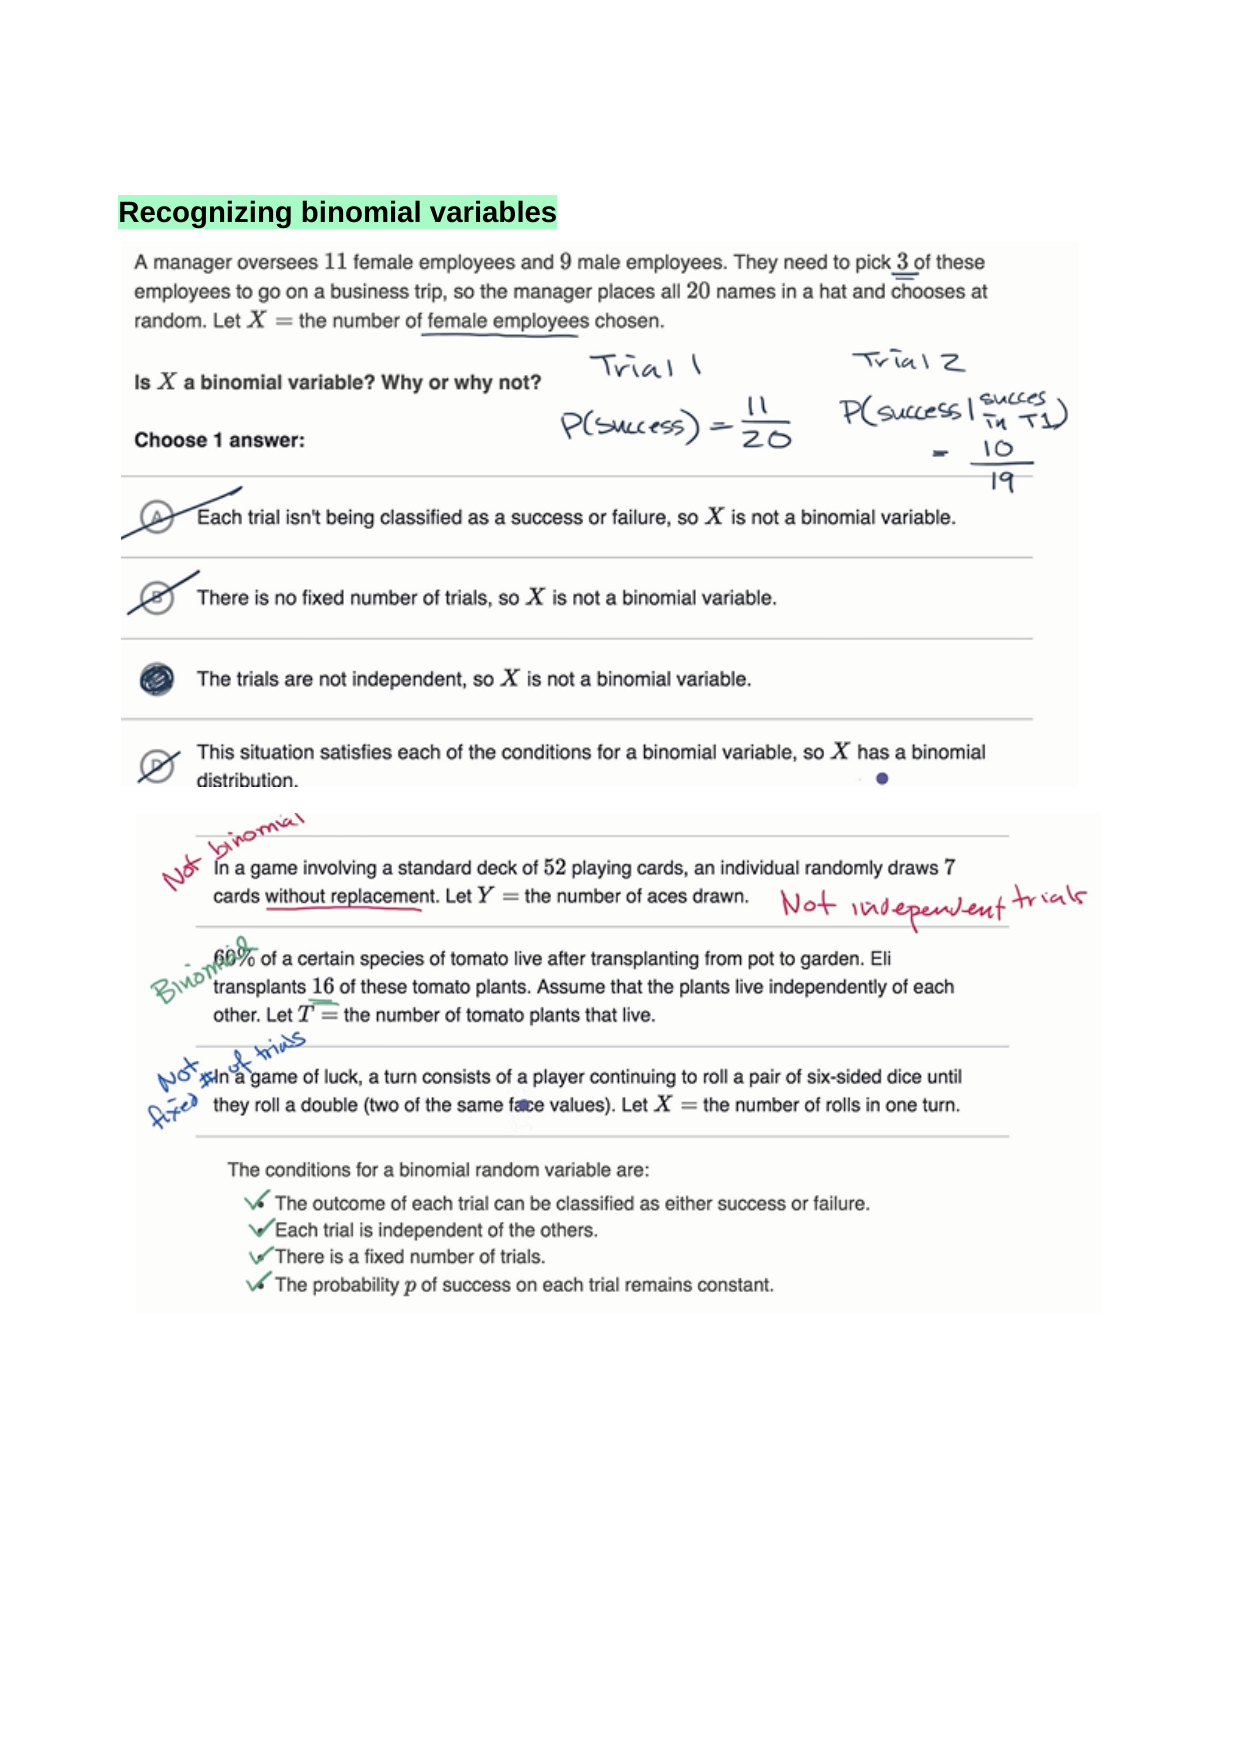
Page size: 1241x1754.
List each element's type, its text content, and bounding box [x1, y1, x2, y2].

picture [121, 241, 1079, 787]
picture [136, 813, 1103, 1313]
subtitle Recognizing binomial variables [557, 195, 1122, 229]
